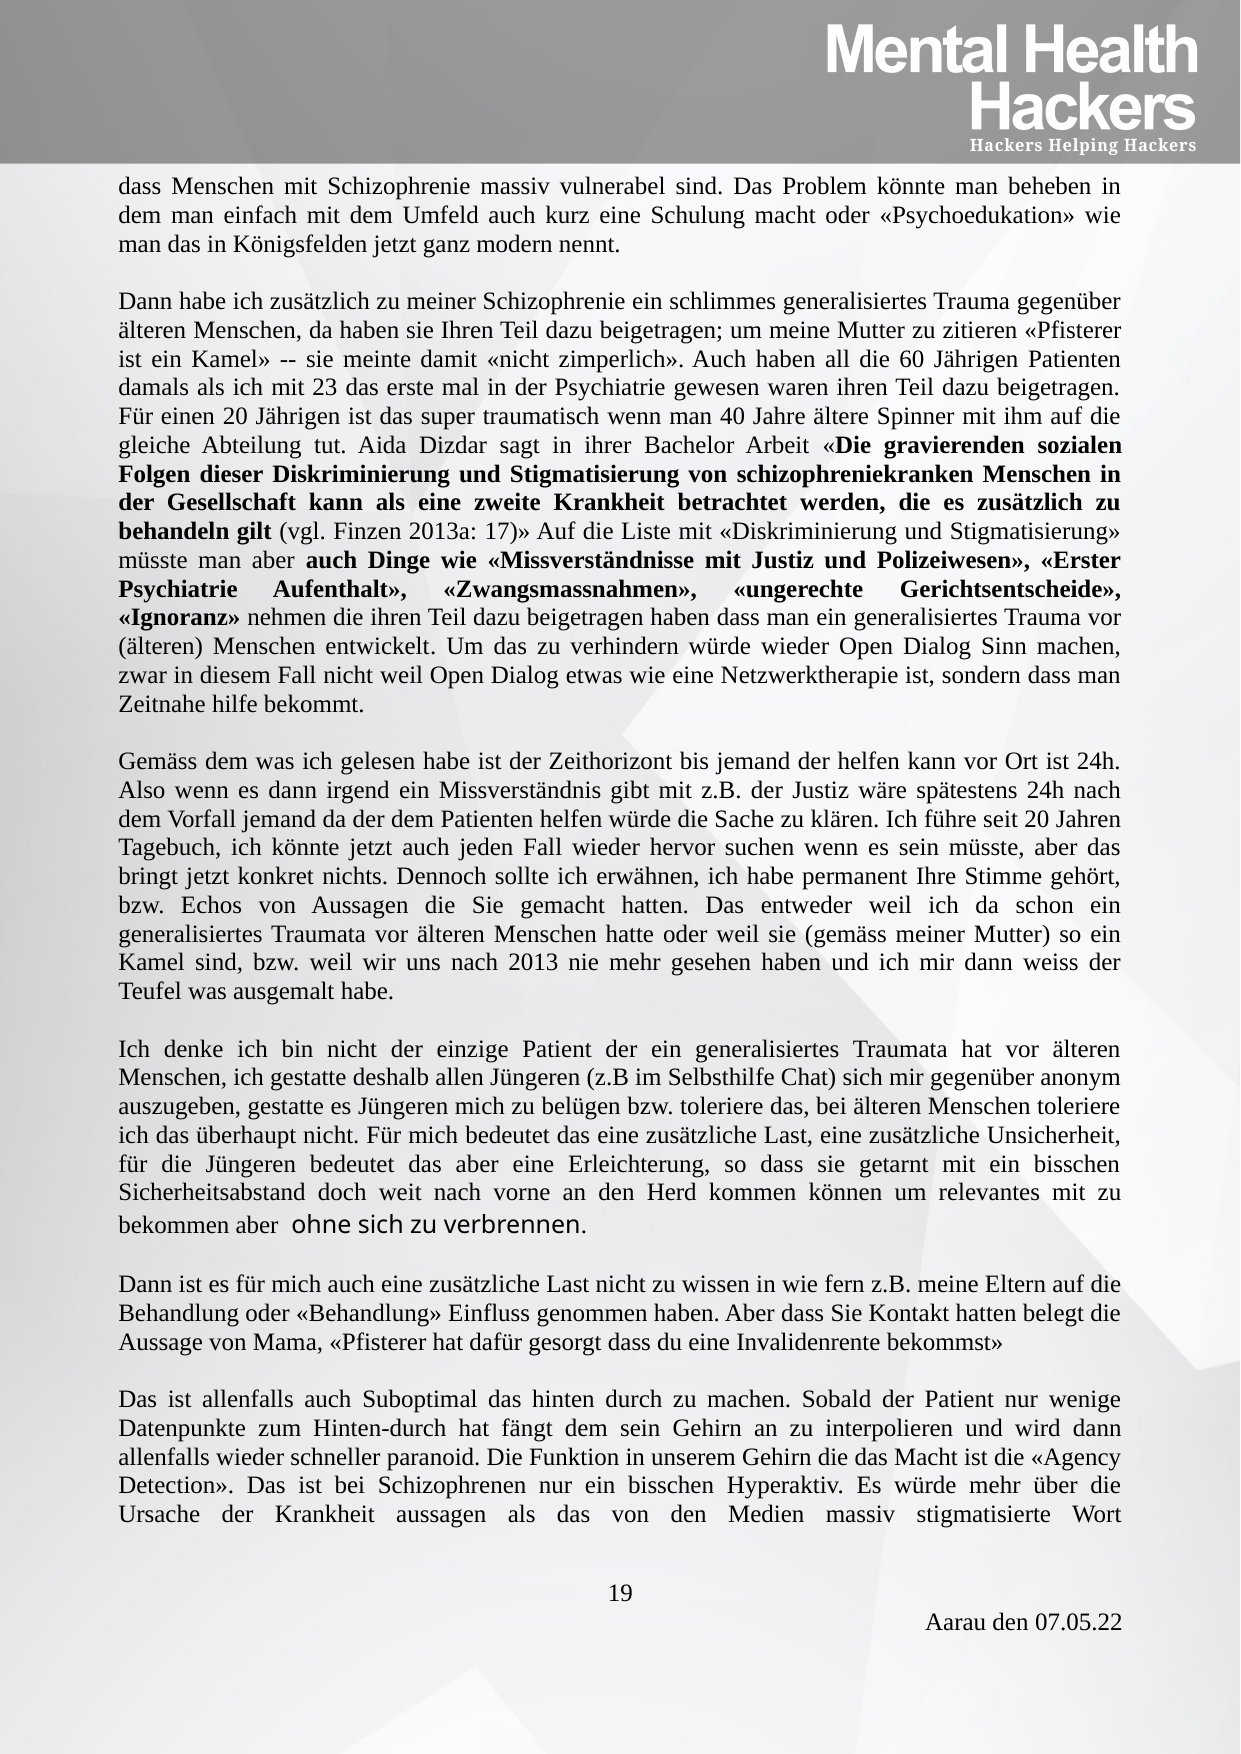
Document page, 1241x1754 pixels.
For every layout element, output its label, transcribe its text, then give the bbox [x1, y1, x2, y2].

text Das ist allenfalls auch Suboptimal das hinten durch zu machen. Sobald der Patient nur wenige Datenpunkte zum Hinten-durch hat fängt dem sein Gehirn an zu interpolieren und wird dann allenfalls wieder schneller paranoid. Die Funktion in unserem Gehirn die das Macht ist die «Agency Detection». Das ist bei Schizophrenen nur ein bisschen Hyperaktiv. Es würde mehr über die Ursache der Krankheit aussagen als das von den Medien massiv stigmatisierte Wort [118, 1384, 1122, 1528]
text Dann habe ich zusätzlich zu meiner Schizophrenie ein schlimmes generalisiertes Trauma gegenüber älteren Menschen, da haben sie Ihren Teil dazu beigetragen; um meine Mutter zu zitieren «Pfisterer ist ein Kamel» -- sie meinte damit «nicht zimperlich». Auch haben all die 60 Jährigen Patienten damals als ich mit 23 das erste mal in der Psychiatrie gewesen waren ihren Teil dazu beigetragen. Für einen 20 Jährigen ist das super traumatisch wenn man 40 Jahre ältere Spinner mit ihm auf die gleiche Abteilung tut. Aida Dizdar sagt in ihrer Bachelor Arbeit «Die gravierenden sozialen Folgen dieser Diskriminierung und Stigmatisierung von schizophreniekranken Menschen in der Gesellschaft kann als eine zweite Krankheit betrachtet werden, die es zusätzlich zu behandeln gilt (vgl. Finzen 2013a: 17)» Auf die Liste mit «Diskriminierung und Stigmatisierung» müsste man aber auch Dinge wie «Missverständnisse mit Justiz und Polizeiwesen», «Erster Psychiatrie Aufenthalt», «Zwangsmassnahmen», «ungerechte Gerichtsentscheide», «Ignoranz» nehmen die ihren Teil dazu beigetragen haben dass man ein generalisiertes Trauma vor (älteren) Menschen entwickelt. Um das zu verhindern würde wieder Open Dialog Sinn machen, zwar in diesem Fall nicht weil Open Dialog etwas wie eine Netzwerktherapie ist, sondern dass man Zeitnahe hilfe bekommt. [118, 286, 1122, 717]
text Ich denke ich bin nicht der einzige Patient der ein generalisiertes Traumata hat vor älteren Menschen, ich gestatte deshalb allen Jüngeren (z.B im Selbsthilfe Chat) sich mir gegenüber anonym auszugeben, gestatte es Jüngeren mich zu belügen bzw. toleriere das, bei älteren Menschen toleriere ich das überhaupt nicht. Für mich bedeutet das eine zusätzliche Last, eine zusätzliche Unsicherheit, für die Jüngeren bedeutet das aber eine Erleichterung, so dass sie getarnt mit ein bisschen Sicherheitsabstand doch weit nach vorne an den Herd kommen können um relevantes mit zu bekommen aber ohne sich zu verbrennen. [118, 1034, 1122, 1240]
text Gemäss dem was ich gelesen habe ist der Zeithorizont bis jemand der helfen kann vor Ort ist 24h. Also wenn es dann irgend ein Missverständnis gibt mit z.B. der Justiz wäre spätestens 24h nach dem Vorfall jemand da der dem Patienten helfen würde die Sache zu klären. Ich führe seit 20 Jahren Tagebuch, ich könnte jetzt auch jeden Fall wieder hervor suchen wenn es sein müsste, aber das bringt jetzt konkret nichts. Dennoch sollte ich erwähnen, ich habe permanent Ihre Stimme gehört, bzw. Echos von Aussagen die Sie gemacht hatten. Das entweder weil ich da schon ein generalisiertes Traumata vor älteren Menschen hatte oder weil sie (gemäss meiner Mutter) so ein Kamel sind, bzw. weil wir uns nach 2013 nie mehr gesehen haben und ich mir dann weiss der Teufel was ausgemalt habe. [118, 746, 1122, 1005]
text Dann ist es für mich auch eine zusätzliche Last nicht zu wissen in wie fern z.B. meine Eltern auf die Behandlung oder «Behandlung» Einfluss genommen haben. Aber dass Sie Kontakt hatten belegt die Aussage von Mama, «Pfisterer hat dafür gesorgt dass du eine Invalidenrente bekommst» [118, 1269, 1122, 1355]
picture [0, 0, 1241, 1754]
text dass Menschen mit Schizophrenie massiv vulnerabel sind. Das Problem könnte man beheben in dem man einfach mit dem Umfeld auch kurz eine Schulung macht oder «Psychoedukation» wie man das in Königsfelden jetzt ganz modern nennt. [118, 171, 1122, 257]
